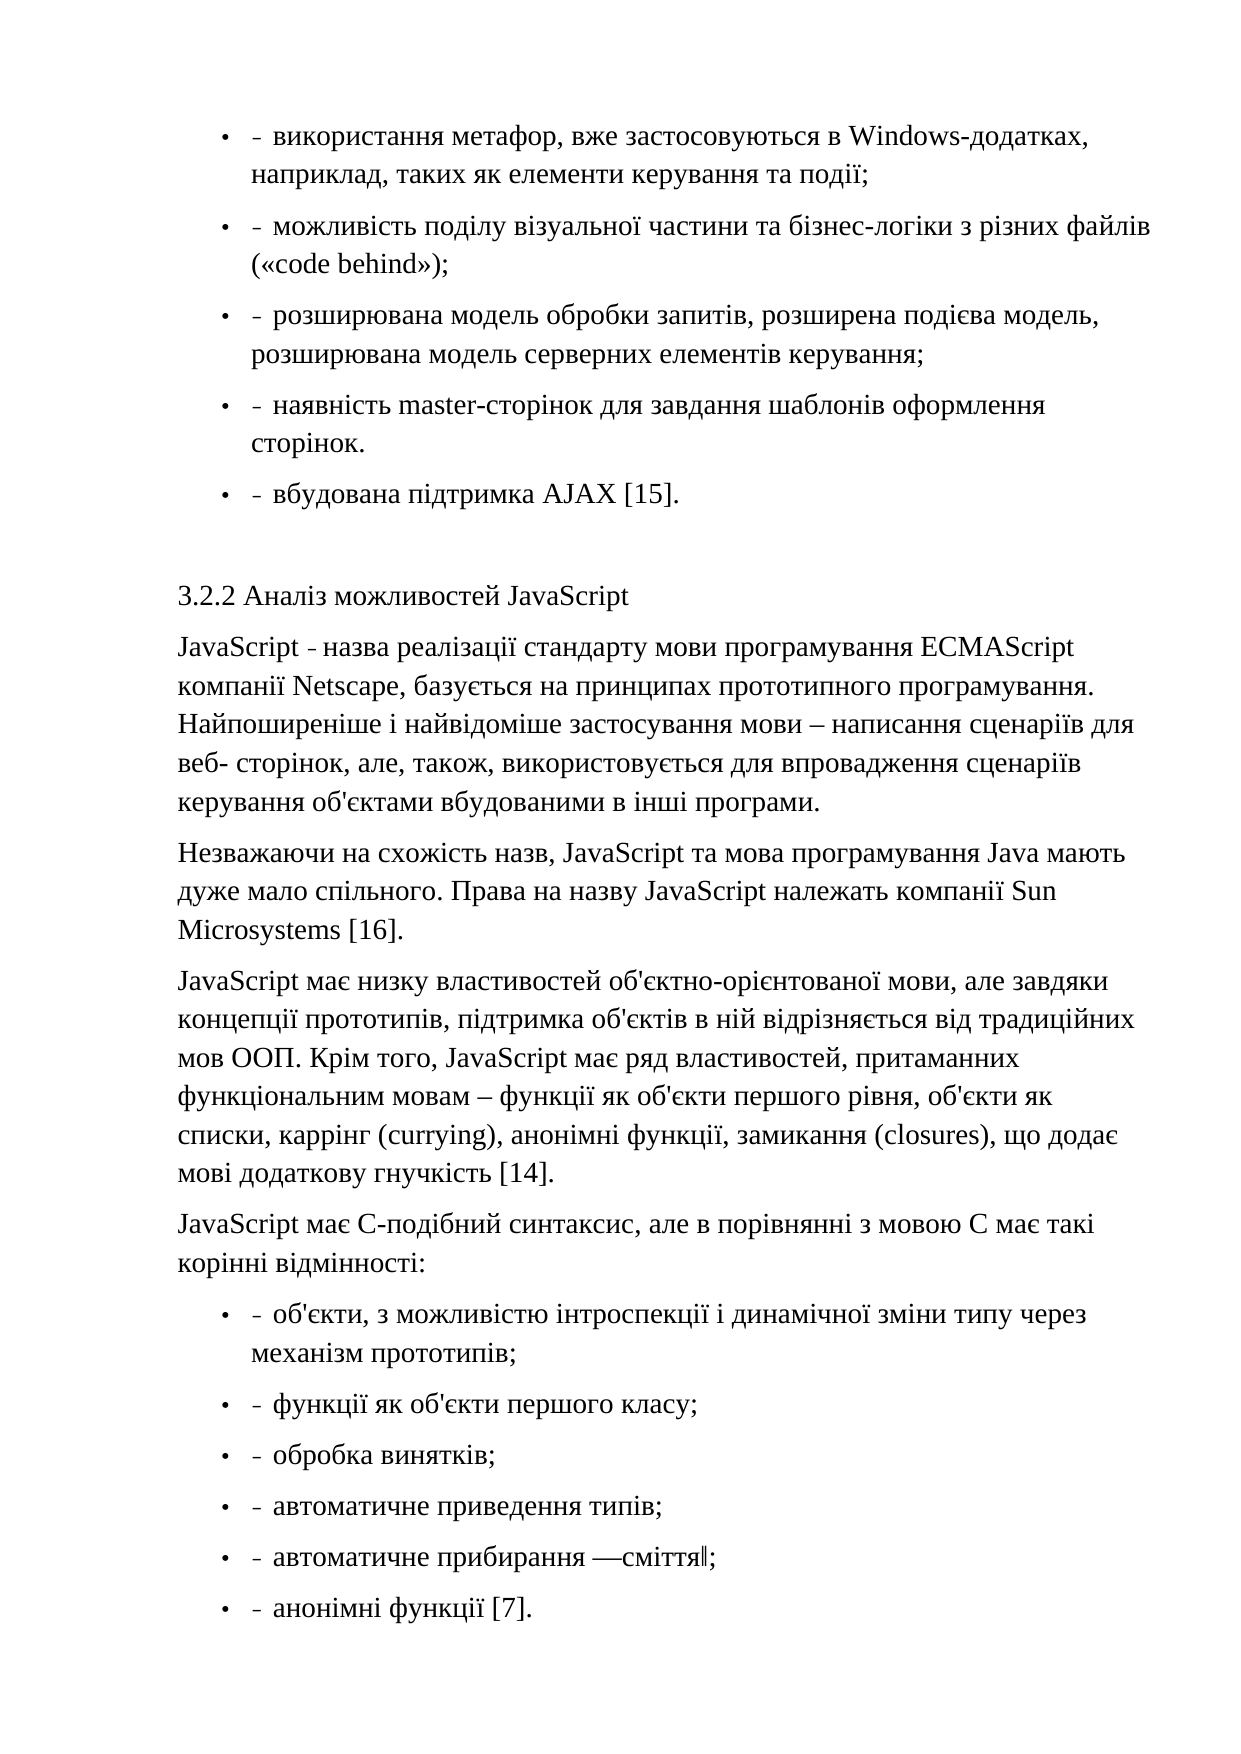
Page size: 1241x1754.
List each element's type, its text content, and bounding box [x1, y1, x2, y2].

list – обробка винятків; [221, 1437, 1152, 1470]
list – автоматичне прибирання ―сміття‖; [221, 1539, 1152, 1572]
list – анонімні функції [7]. [221, 1590, 1152, 1623]
list – функції як об'єкти першого класу; [221, 1386, 1152, 1419]
list – розширювана модель обробки запитів, розширена подієва модель, розширювана модель серверних елементів керування; [221, 297, 1152, 369]
list – використання метафор, вже застосовуються в Windows-додатках, наприклад, таких як елементи керування та події; [221, 118, 1152, 190]
text 3.2.2 Аналіз можливостей JavaScript [177, 578, 1152, 612]
list – вбудована підтримка AJAX [15]. [221, 476, 1152, 510]
list – можливість поділу візуальної частини та бізнес-логіки з різних файлів («code behind»); [221, 208, 1152, 280]
list – наявність master-сторінок для завдання шаблонів оформлення сторінок. [221, 387, 1152, 459]
list – об'єкти, з можливістю інтроспекції і динамічної зміни типу через механізм прототипів; [221, 1296, 1152, 1368]
text JavaScript – назва реалізації стандарту мови програмування ECMAScript компанії Netscape, базується на принципах прототипного програмування. Найпоширеніше і найвідоміше застосування мови – написання сценаріїв для веб- сторінок, але, також, використовується для впровадження сценаріїв керування об'єктами вбудованими в інші програми. [177, 629, 1152, 817]
text JavaScript має C-подібний синтаксис, але в порівнянні з мовою С має такі корінні відмінності: [177, 1207, 1152, 1279]
text Незважаючи на схожість назв, JavaScript та мова програмування Java мають дуже мало спільного. Права на назву JavaScript належать компанії Sun Microsystems [16]. [177, 835, 1152, 945]
list – автоматичне приведення типів; [221, 1488, 1152, 1521]
text JavaScript має низку властивостей об'єктно-орієнтованої мови, але завдяки концепції прототипів, підтримка об'єктів в ній відрізняється від традиційних мов ООП. Крім того, JavaScript має ряд властивостей, притаманних функціональним мовам – функції як об'єкти першого рівня, об'єкти як списки, каррінг (currying), анонімні функції, замикання (closures), що додає мові додаткову гнучкість [14]. [177, 963, 1152, 1189]
